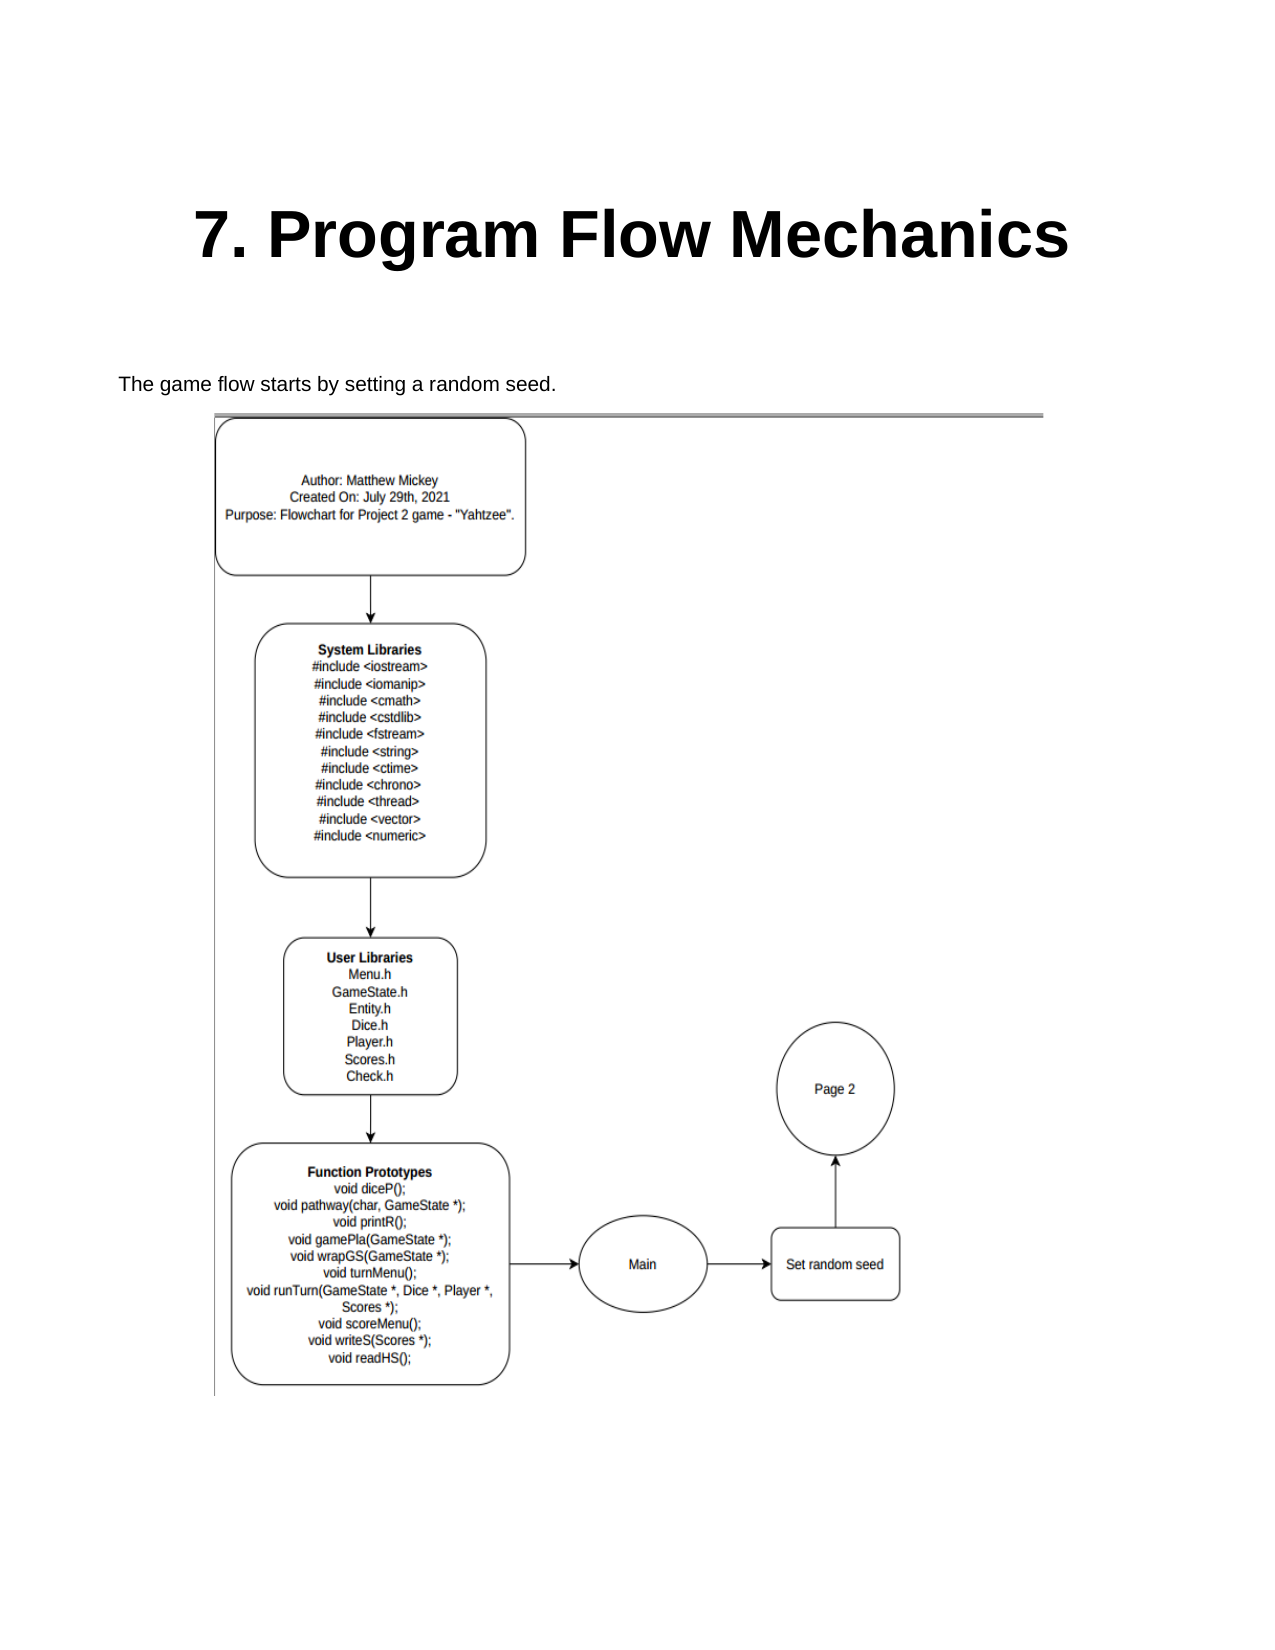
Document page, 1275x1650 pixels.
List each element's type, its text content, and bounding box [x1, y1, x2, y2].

list 7. Program Flow Mechanics [156, 195, 1157, 271]
picture [214, 413, 1044, 1396]
text The game flow starts by setting a random seed. [118, 372, 1157, 396]
